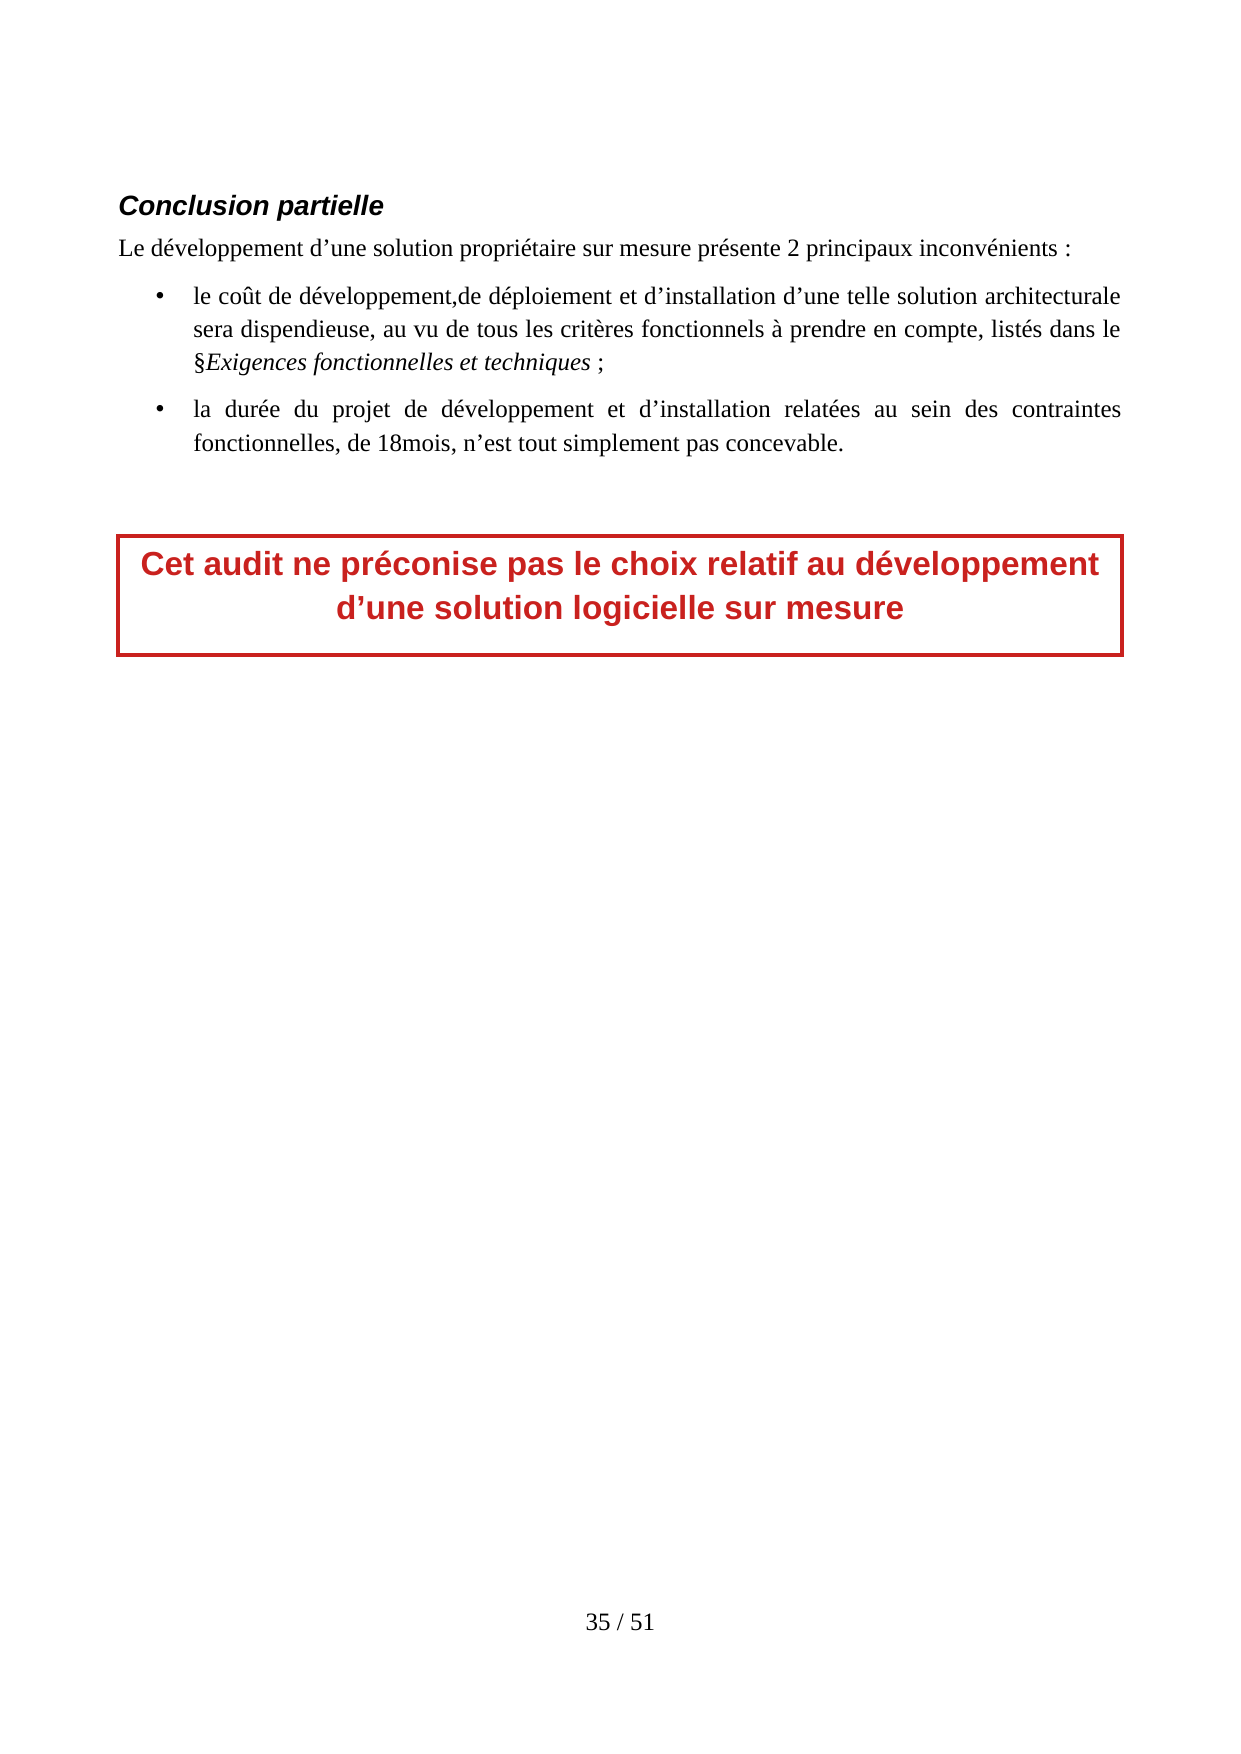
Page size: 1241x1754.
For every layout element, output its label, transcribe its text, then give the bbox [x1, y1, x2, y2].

list la durée du projet de développement et d’installation relatées au sein des contraintes fonctionnelles, de 18mois, n’est tout simplement pas concevable. [156, 394, 1122, 456]
list le coût de développement,de déploiement et d’installation d’une telle solution architecturale sera dispendieuse, au vu de tous les critères fonctionnels à prendre en compte, listés dans le §Exigences fonctionnelles et techniques ; [156, 281, 1122, 376]
subtitle Conclusion partielle [118, 189, 1122, 221]
text Le développement d’une solution propriétaire sur mesure présente 2 principaux inconvénients : [118, 233, 1122, 262]
table_header Cet audit ne préconise pas le choix relatif au développement d’une solution logicielle sur mesure [120, 538, 1120, 652]
